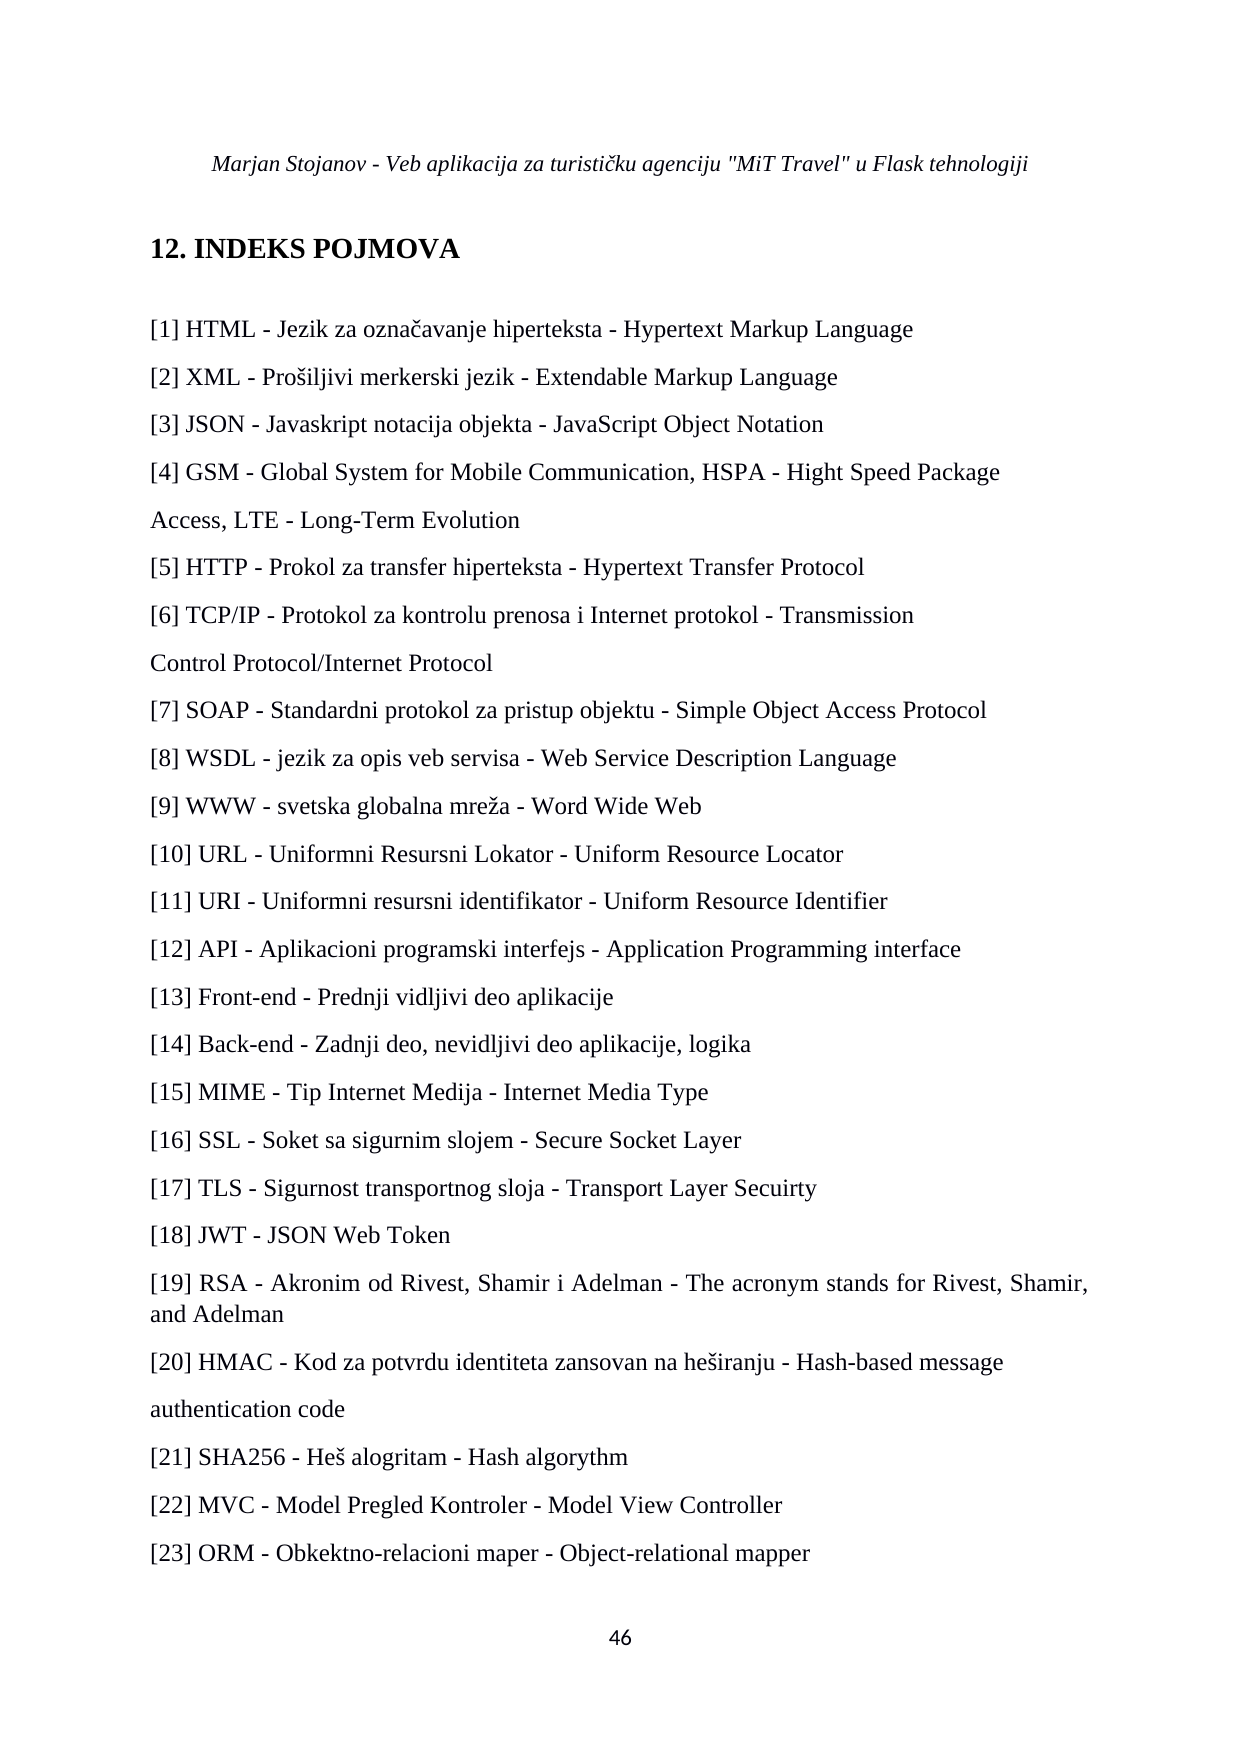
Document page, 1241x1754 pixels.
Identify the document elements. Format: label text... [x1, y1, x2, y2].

text [1] HTML - Jezik za označavanje hiperteksta - Hypertext Markup Language [150, 314, 1090, 343]
text [19] RSA - Akronim od Rivest, Shamir i Adelman - The acronym stands for Rivest, Shamir, and Adelman [150, 1268, 1090, 1328]
text [9] WWW - svetska globalna mreža - Word Wide Web [150, 791, 1090, 820]
text [4] GSM - Global System for Mobile Communication, HSPA - Hight Speed Package [150, 457, 1090, 486]
text [23] ORM - Obkektno-relacioni maper - Object-relational mapper [150, 1538, 1090, 1566]
text [8] WSDL - jezik za opis veb servisa - Web Service Description Language [150, 743, 1090, 772]
text Access, LTE - Long-Term Evolution [150, 505, 1090, 533]
text [10] URL - Uniformni Resursni Lokator - Uniform Resource Locator [150, 839, 1090, 867]
text [20] HMAC - Kod za potvrdu identiteta zansovan na heširanju - Hash-based message [150, 1347, 1090, 1376]
text [12] API - Aplikacioni programski interfejs - Application Programming interface [150, 934, 1090, 963]
subtitle 12. INDEKS POJMOVA [150, 231, 1090, 264]
text [7] SOAP - Standardni protokol za pristup objektu - Simple Object Access Protocol [150, 696, 1090, 724]
text [6] TCP/IP - Protokol za kontrolu prenosa i Internet protokol - Transmission [150, 600, 1090, 629]
text [15] MIME - Tip Internet Medija - Internet Media Type [150, 1077, 1090, 1106]
text Control Protocol/Internet Protocol [150, 648, 1090, 677]
text [14] Back-end - Zadnji deo, nevidljivi deo aplikacije, logika [150, 1029, 1090, 1058]
text [22] MVC - Model Pregled Kontroler - Model View Controller [150, 1490, 1090, 1519]
text [3] JSON - Javaskript notacija objekta - JavaScript Object Notation [150, 409, 1090, 438]
text [18] JWT - JSON Web Token [150, 1220, 1090, 1249]
text authentication code [150, 1394, 1090, 1423]
text [13] Front-end - Prednji vidljivi deo aplikacije [150, 982, 1090, 1011]
text [11] URI - Uniformni resursni identifikator - Uniform Resource Identifier [150, 886, 1090, 915]
text [5] HTTP - Prokol za transfer hiperteksta - Hypertext Transfer Protocol [150, 552, 1090, 581]
text [2] XML - Prošiljivi merkerski jezik - Extendable Markup Language [150, 362, 1090, 390]
text [16] SSL - Soket sa sigurnim slojem - Secure Socket Layer [150, 1125, 1090, 1154]
text [21] SHA256 - Heš alogritam - Hash algorythm [150, 1442, 1090, 1471]
text [17] TLS - Sigurnost transportnog sloja - Transport Layer Secuirty [150, 1173, 1090, 1201]
